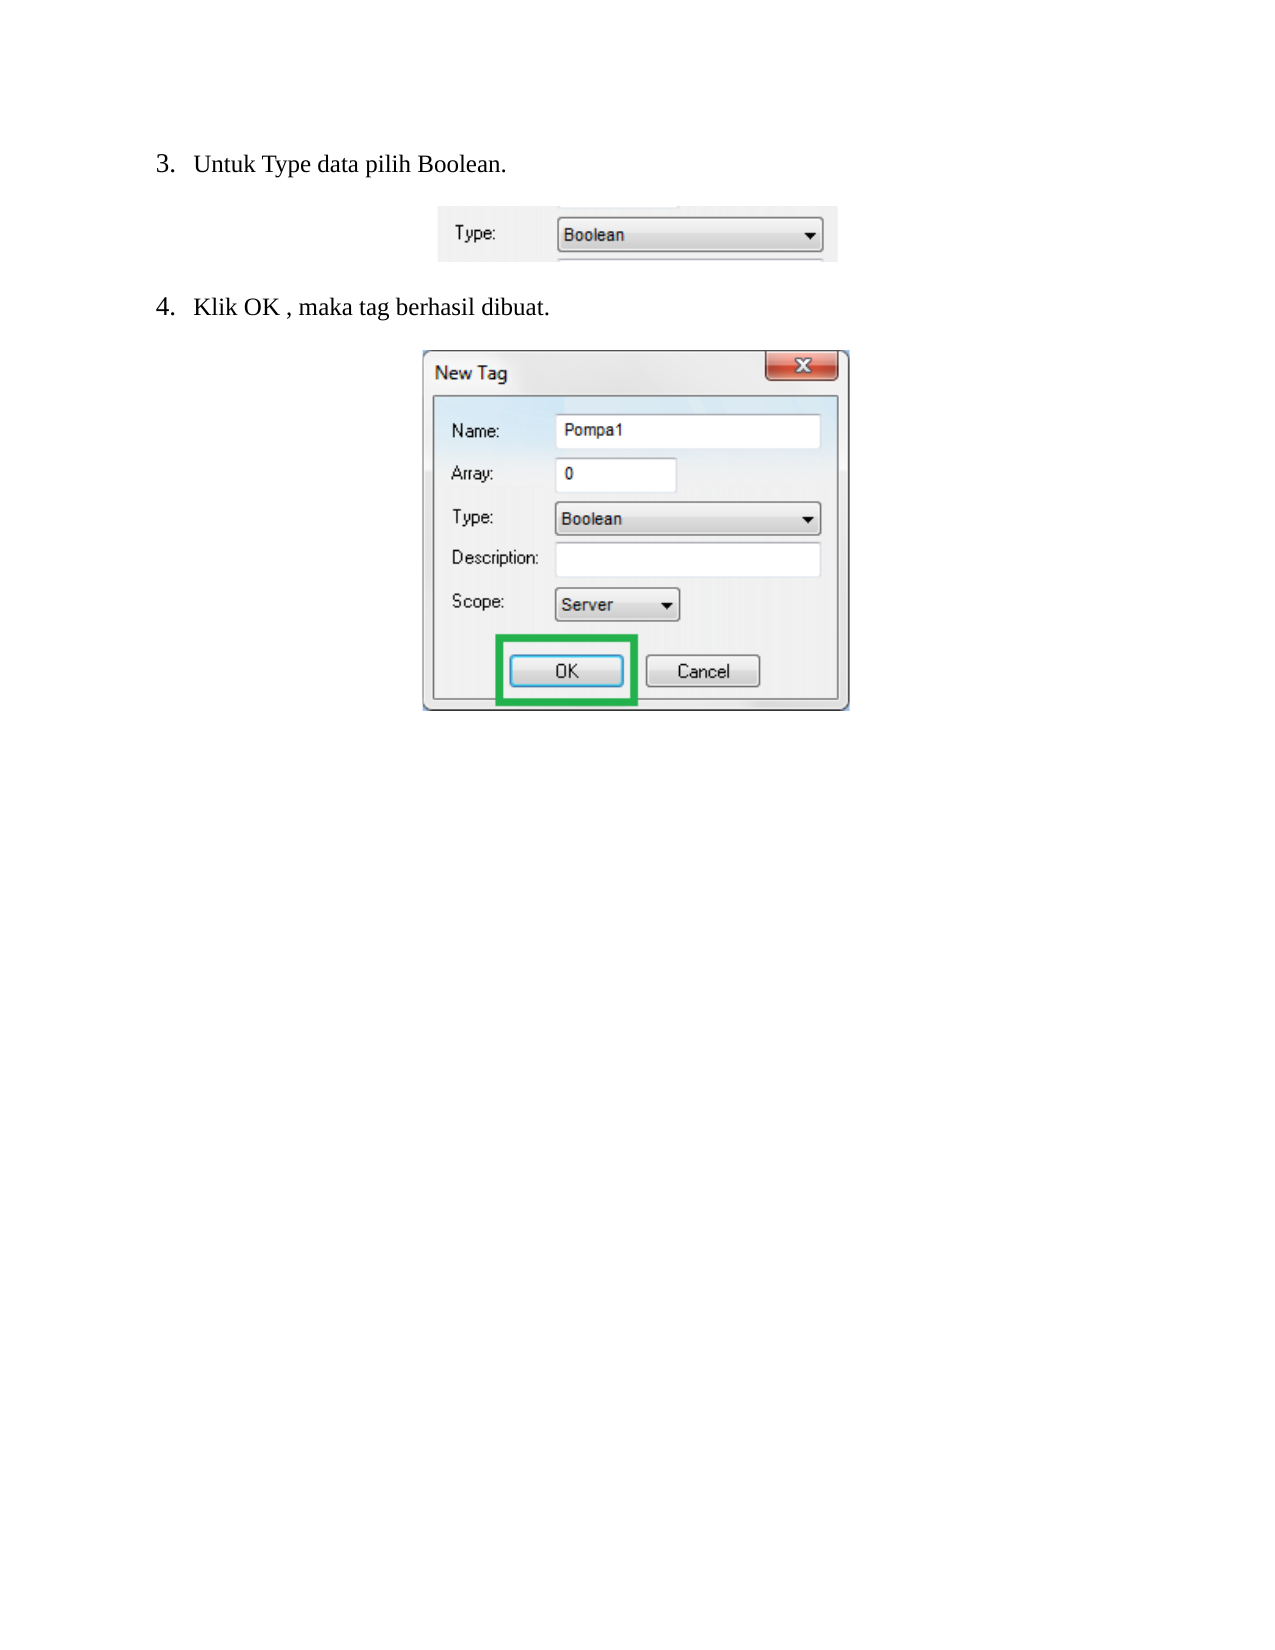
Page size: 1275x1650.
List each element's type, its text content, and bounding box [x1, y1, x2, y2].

picture [422, 350, 853, 711]
picture [437, 206, 838, 262]
list Untuk Type data pilih Boolean. [156, 147, 1157, 178]
list Klik OK , maka tag berhasil dibuat. [156, 290, 1157, 321]
